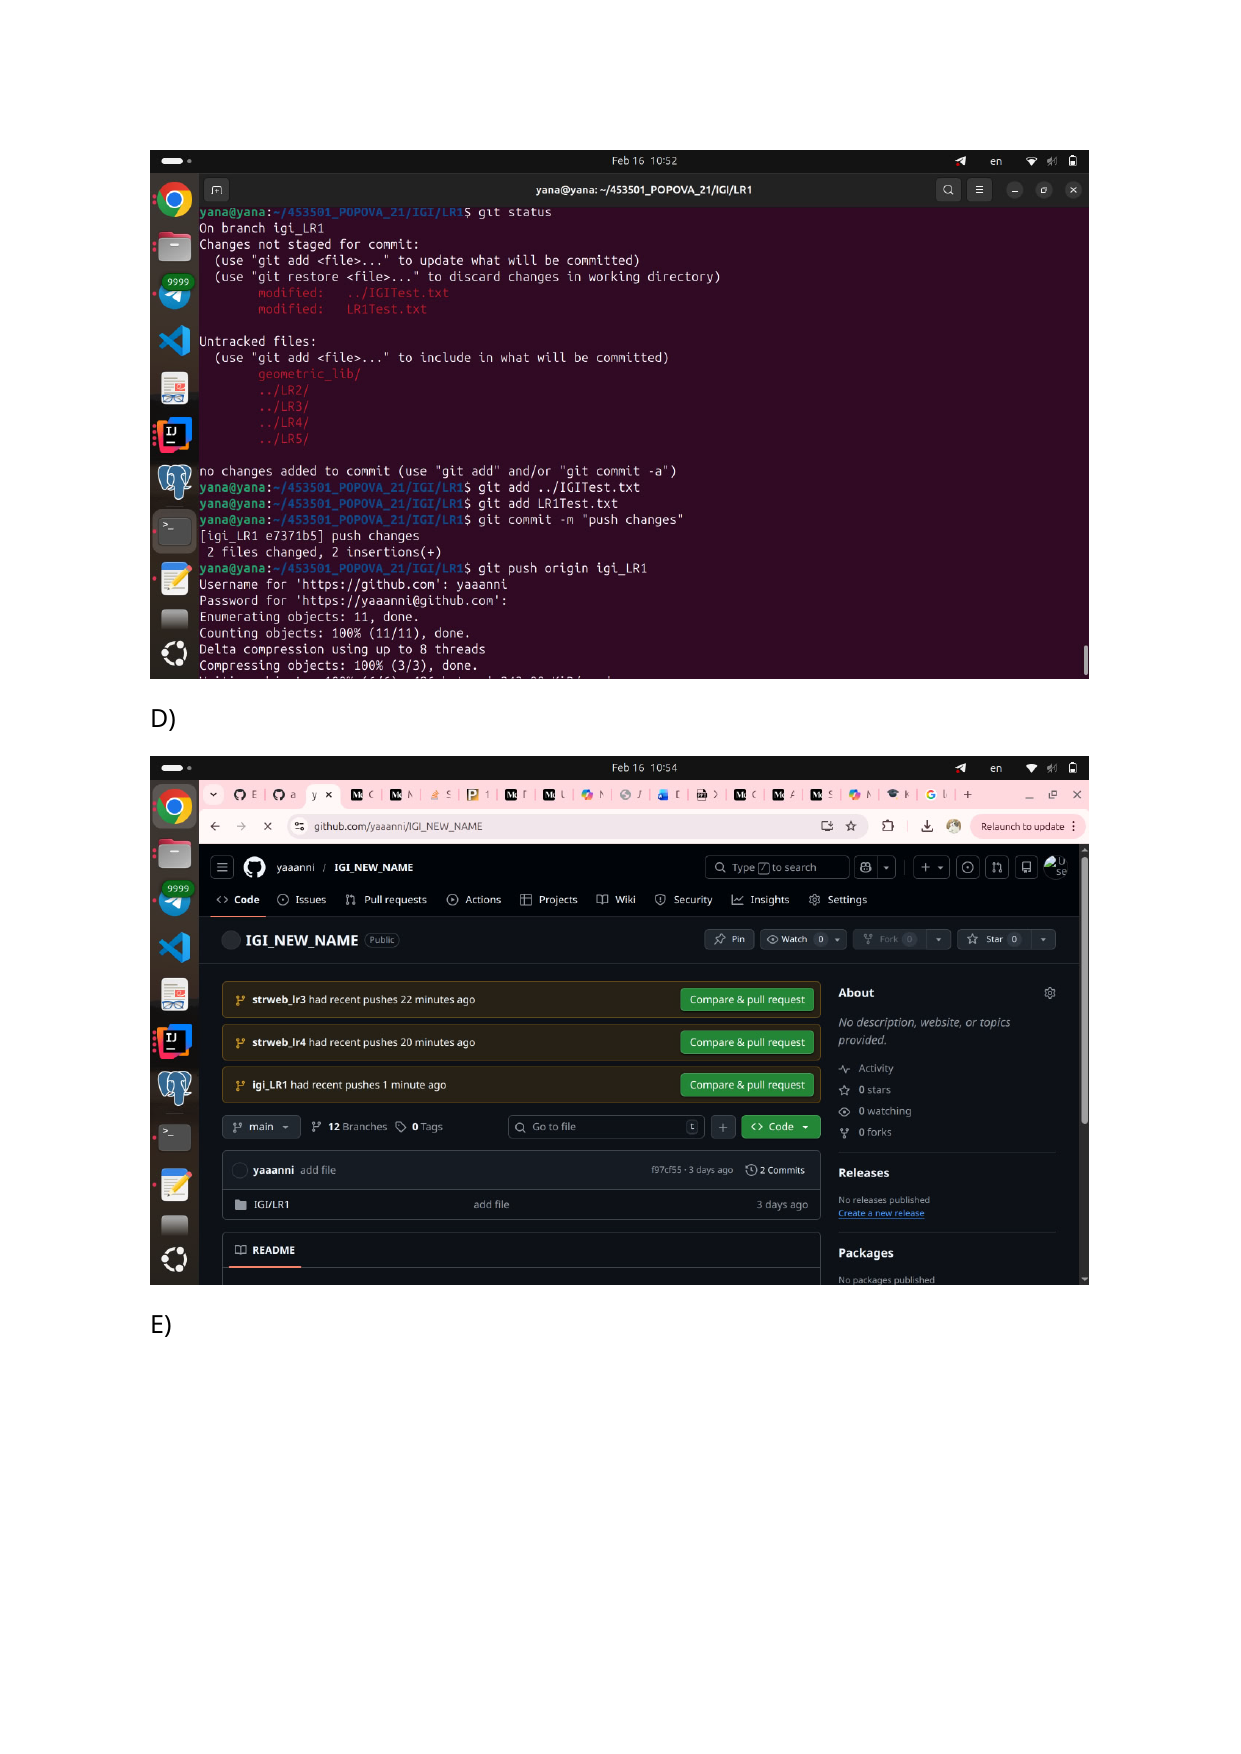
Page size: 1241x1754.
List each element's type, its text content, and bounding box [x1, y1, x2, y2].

text D) [150, 700, 1090, 734]
text E) [150, 1307, 1090, 1341]
